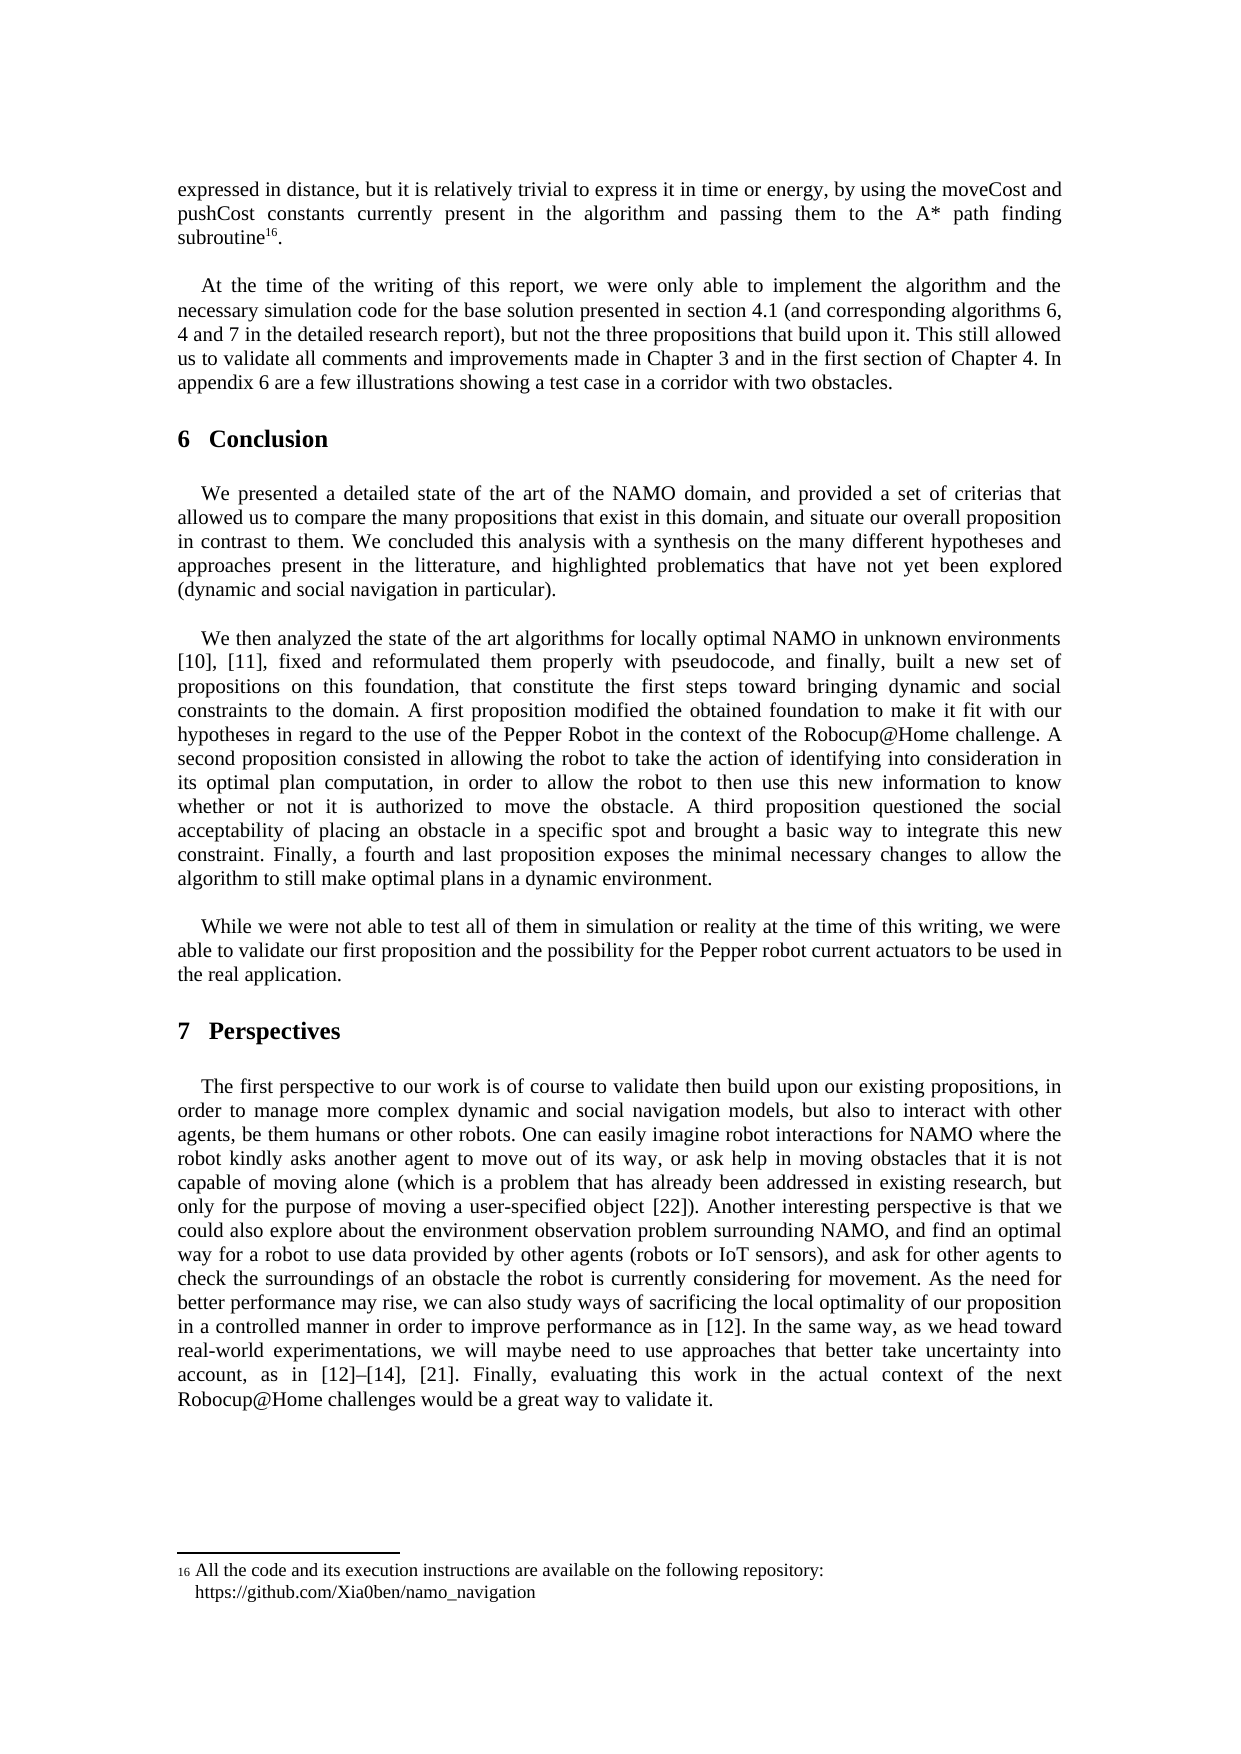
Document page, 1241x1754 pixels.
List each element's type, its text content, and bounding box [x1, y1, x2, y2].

text While we were not able to test all of them in simulation or reality at the time of this writing, we were able to validate our first proposition and the possibility for the Pepper robot current actuators to be used in the real application. [177, 914, 1063, 986]
subtitle 6 Conclusion [177, 424, 1063, 452]
text We then analyzed the state of the art algorithms for locally optimal NAMO in unknown environments [10], [11], fixed and reformulated them properly with pseudocode, and finally, built a new set of propositions on this foundation, that constitute the first steps toward bringing dynamic and social constraints to the domain. A first proposition modified the obtained foundation to make it fit with our hypotheses in regard to the use of the Pepper Robot in the context of the Robocup@Home challenge. A second proposition consisted in allowing the robot to take the action of identifying into consideration in its optimal plan computation, in order to allow the robot to then use this new information to know whether or not it is authorized to move the obstacle. A third proposition questioned the social acceptability of placing an obstacle in a specific spot and brought a basic way to integrate this new constraint. Finally, a fourth and last proposition exposes the minimal necessary changes to allow the algorithm to still make optimal plans in a dynamic environment. [177, 625, 1063, 890]
text All the code and its execution instructions are available on the following repository: [177, 1559, 1063, 1581]
text We presented a detailed state of the art of the NAMO domain, and provided a set of criterias that allowed us to compare the many propositions that exist in this domain, and situate our overall proposition in contrast to them. We concluded this analysis with a synthesis on the many different hypotheses and approaches present in the litterature, and highlighted problematics that have not yet been explored (dynamic and social navigation in particular). [177, 481, 1063, 601]
text expressed in distance, but it is relatively trivial to express it in time or energy, by using the moveCost and pushCost constants currently present in the algorithm and passing them to the A* path finding subroutine. [177, 177, 1063, 249]
subtitle 7 Perspectives [177, 1016, 1063, 1045]
text At the time of the writing of this report, we were only able to implement the algorithm and the necessary simulation code for the base solution presented in section 4.1 (and corresponding algorithms 6, 4 and 7 in the detailed research report), but not the three propositions that build upon it. This still allowed us to validate all comments and improvements made in Chapter 3 and in the first section of Chapter 4. In appendix 6 are a few illustrations showing a test case in a corridor with two obstacles. [177, 273, 1063, 394]
text https://github.com/Xia0ben/namo_navigation [177, 1581, 1063, 1602]
text The first perspective to our work is of course to validate then build upon our existing propositions, in order to manage more complex dynamic and social navigation models, but also to interact with other agents, be them humans or other robots. One can easily imagine robot interactions for NAMO where the robot kindly asks another agent to move out of its way, or ask help in moving obstacles that it is not capable of moving alone (which is a problem that has already been addressed in existing research, but only for the purpose of moving a user-specified object [22]). Another interesting perspective is that we could also explore about the environment observation problem surrounding NAMO, and find an optimal way for a robot to use data provided by other agents (robots or IoT sensors), and ask for other agents to check the surroundings of an obstacle the robot is currently considering for movement. As the need for better performance may rise, we can also study ways of sacrificing the local optimality of our proposition in a controlled manner in order to improve performance as in [12]. In the same way, as we head toward real-world experimentations, we will maybe need to use approaches that better take uncertainty into account, as in [12]–[14], [21]. Finally, evaluating this work in the actual context of the next Robocup@Home challenges would be a great way to validate it. [177, 1074, 1063, 1411]
